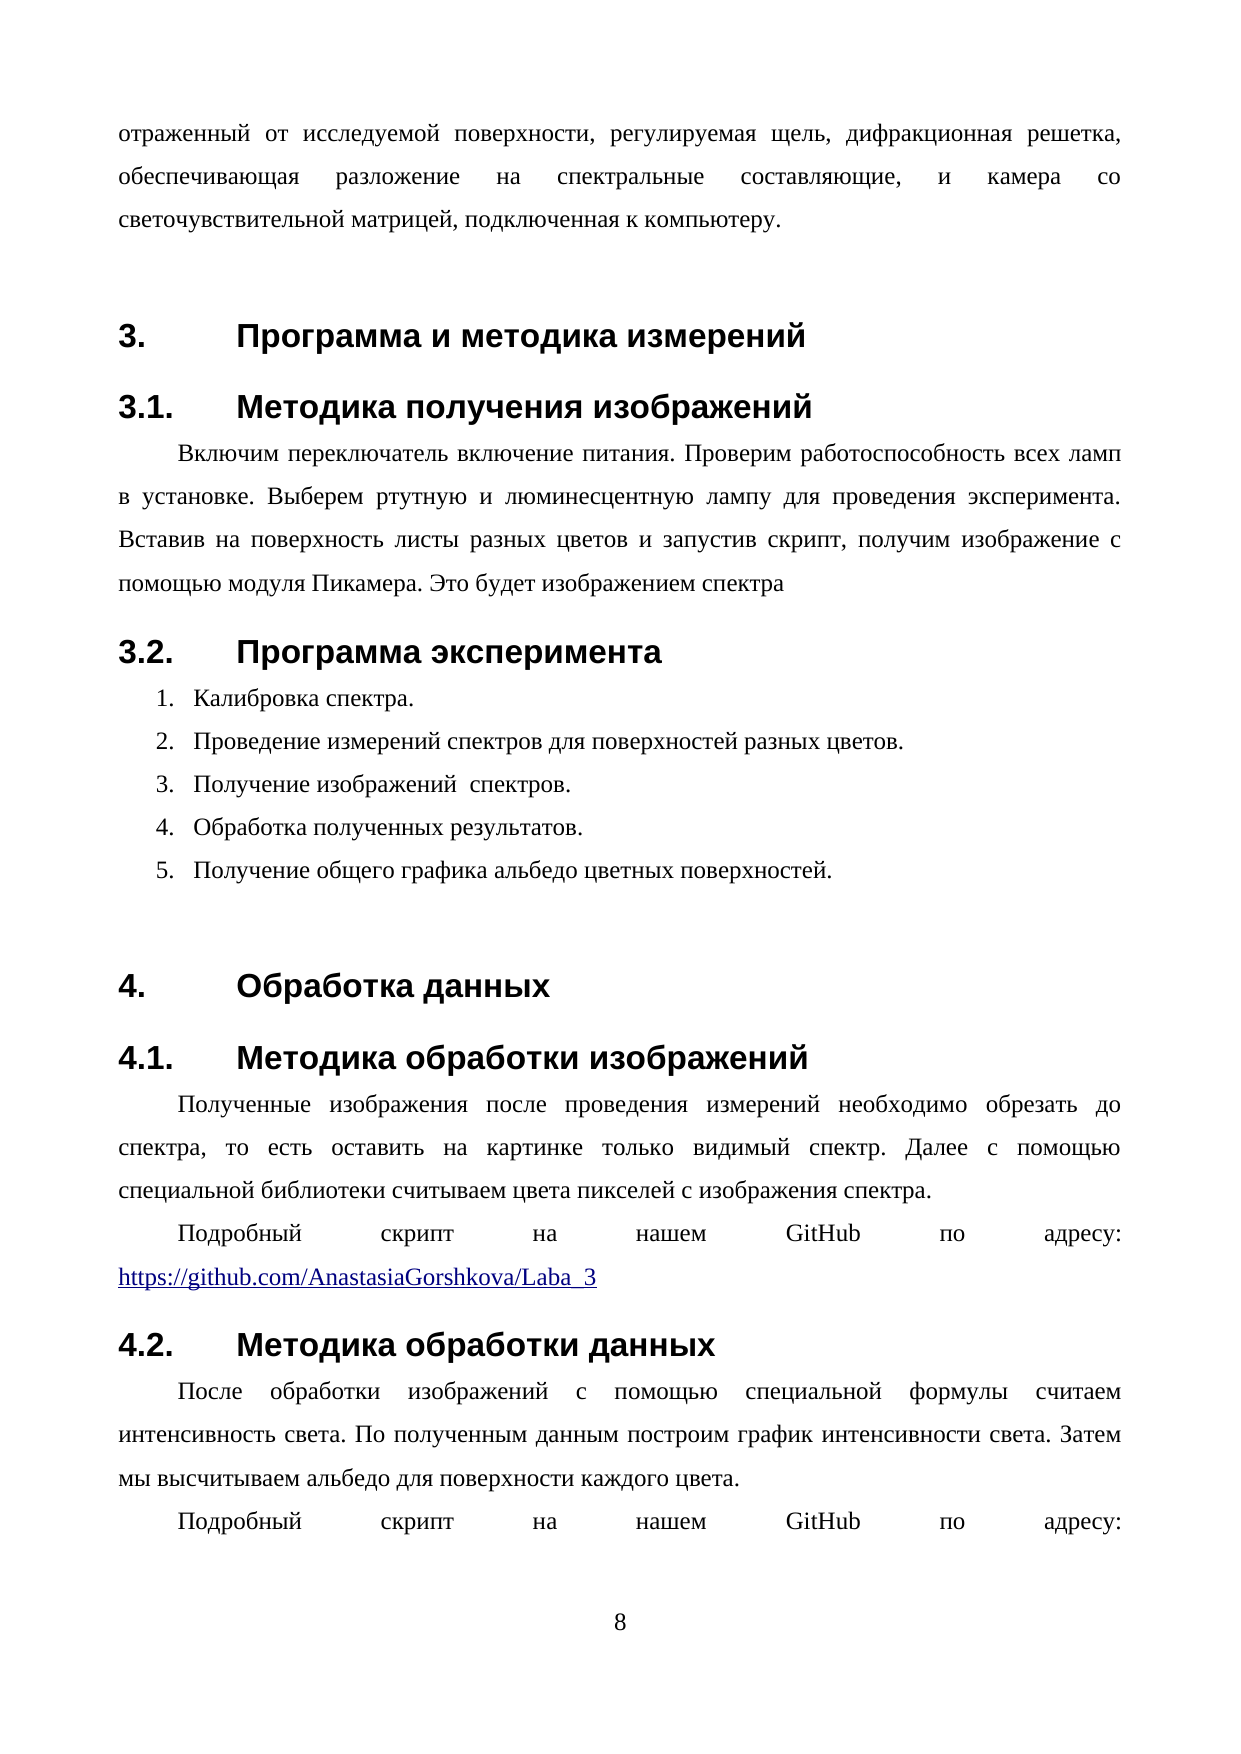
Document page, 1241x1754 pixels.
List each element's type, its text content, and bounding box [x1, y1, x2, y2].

list Обработка полученных результатов. [156, 812, 1122, 841]
text Подробный скрипт на нашем GitHub по адресу: https://github.com/AnastasiaGorshkova/Laba_3 [118, 1218, 1122, 1290]
list Получение общего графика альбедо цветных поверхностей. [156, 855, 1122, 884]
subtitle Методика обработки изображений [118, 1038, 1122, 1077]
text После обработки изображений с помощью специальной формулы считаем интенсивность света. По полученным данным построим график интенсивности света. Затем мы высчитываем альбедо для поверхности каждого цвета. [118, 1376, 1122, 1491]
list Получение изображений спектров. [156, 769, 1122, 798]
subtitle Программа эксперимента [118, 632, 1122, 670]
text Включим переключатель включение питания. Проверим работоспособность всех ламп в установке. Выберем ртутную и люминесцентную лампу для проведения эксперимента. Вставив на поверхность листы разных цветов и запустив скрипт, получим изображение с помощью модуля Пикамера. Это будет изображением спектра [118, 438, 1122, 596]
subtitle Методика обработки данных [118, 1326, 1122, 1364]
text Подробный скрипт на нашем GitHub по адресу: [118, 1506, 1122, 1534]
text Полученные изображения после проведения измерений необходимо обрезать до спектра, то есть оставить на картинке только видимый спектр. Далее с помощью специальной библиотеки считываем цвета пикселей с изображения спектра. [118, 1089, 1122, 1204]
subtitle Обработка данных [118, 966, 1122, 1005]
list Проведение измерений спектров для поверхностей разных цветов. [156, 726, 1122, 754]
subtitle Методика получения изображений [118, 387, 1122, 426]
subtitle Программа и методика измерений [118, 316, 1122, 354]
list Калибровка спектра. [156, 683, 1122, 711]
text отраженный от исследуемой поверхности, регулируемая щель, дифракционная решетка, обеспечивающая разложение на спектральные составляющие, и камера со светочувствительной матрицей, подключенная к компьютеру. [118, 118, 1122, 233]
